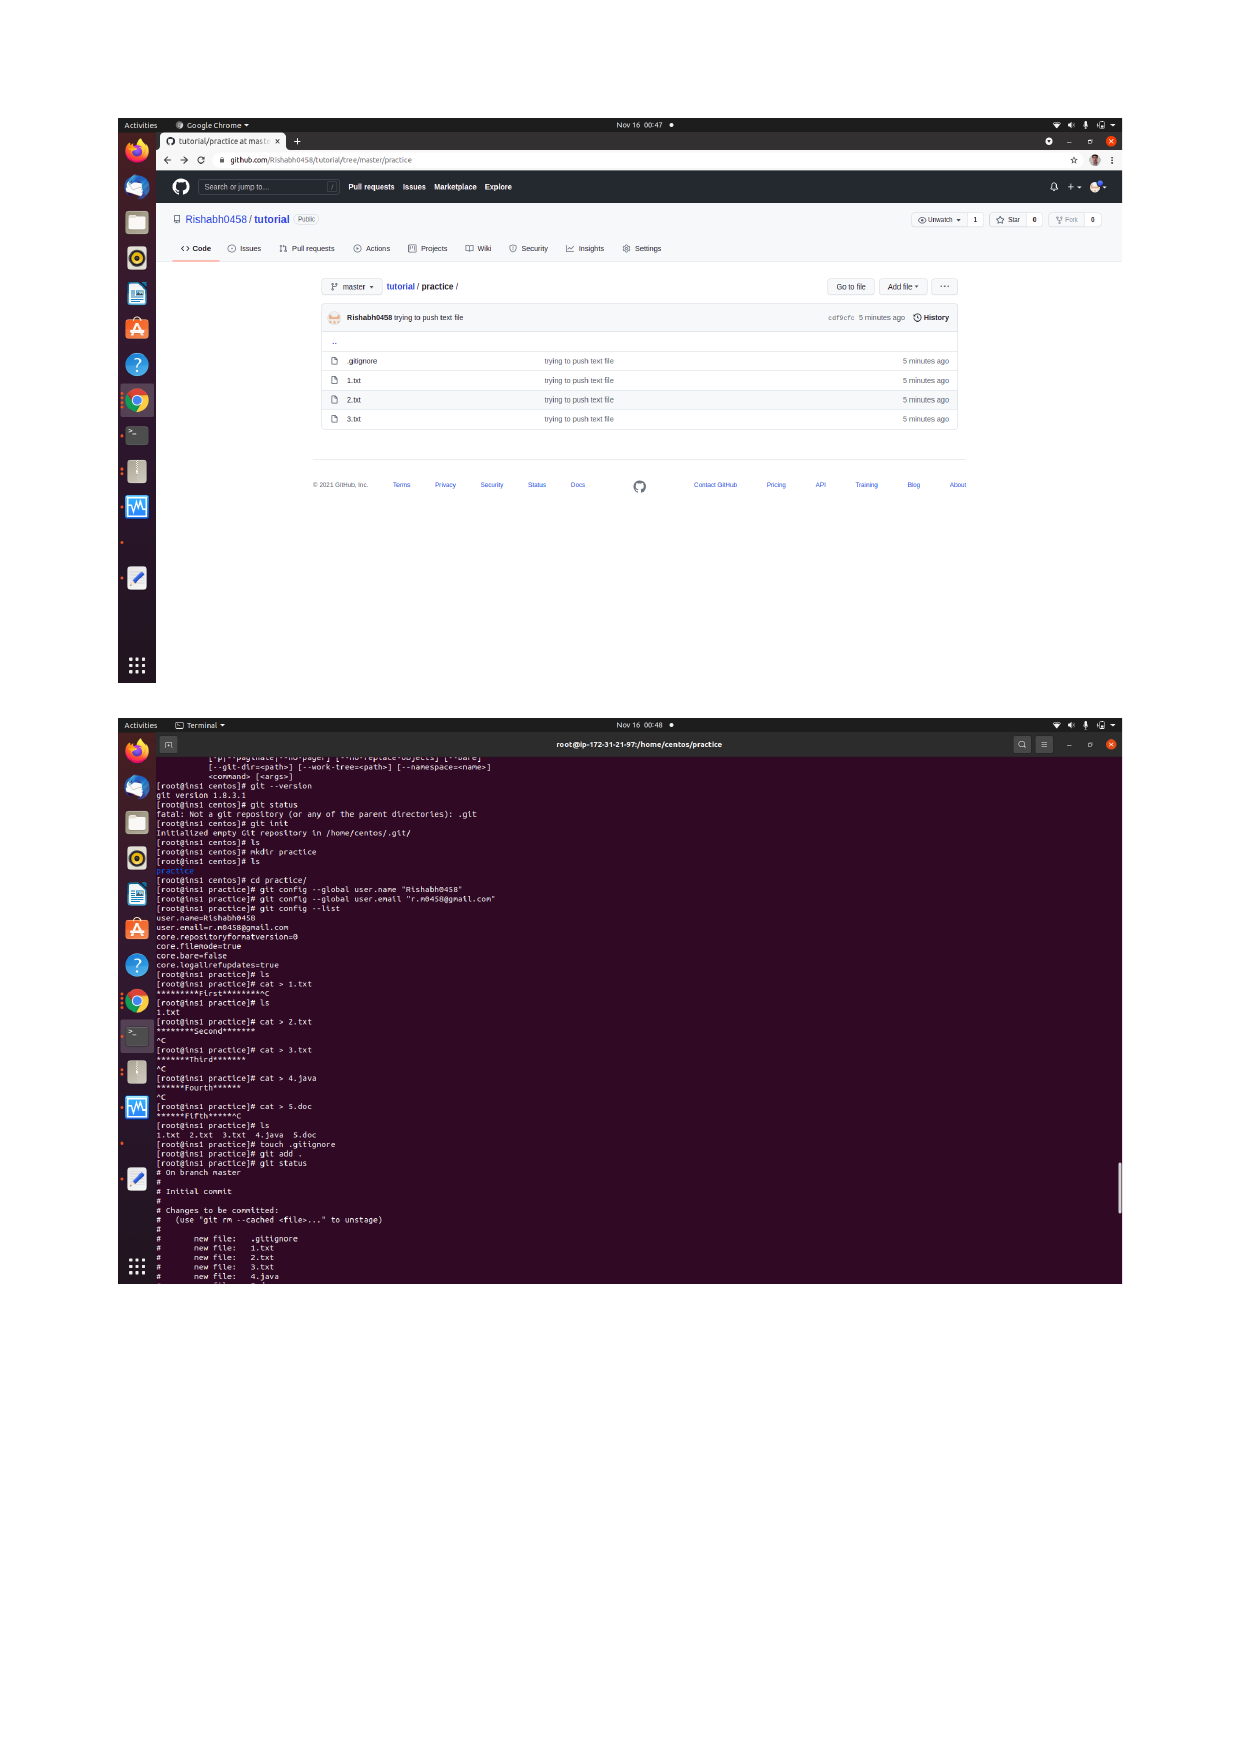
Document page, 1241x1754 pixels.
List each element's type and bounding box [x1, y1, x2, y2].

picture [118, 118, 1123, 683]
picture [118, 718, 1123, 1284]
